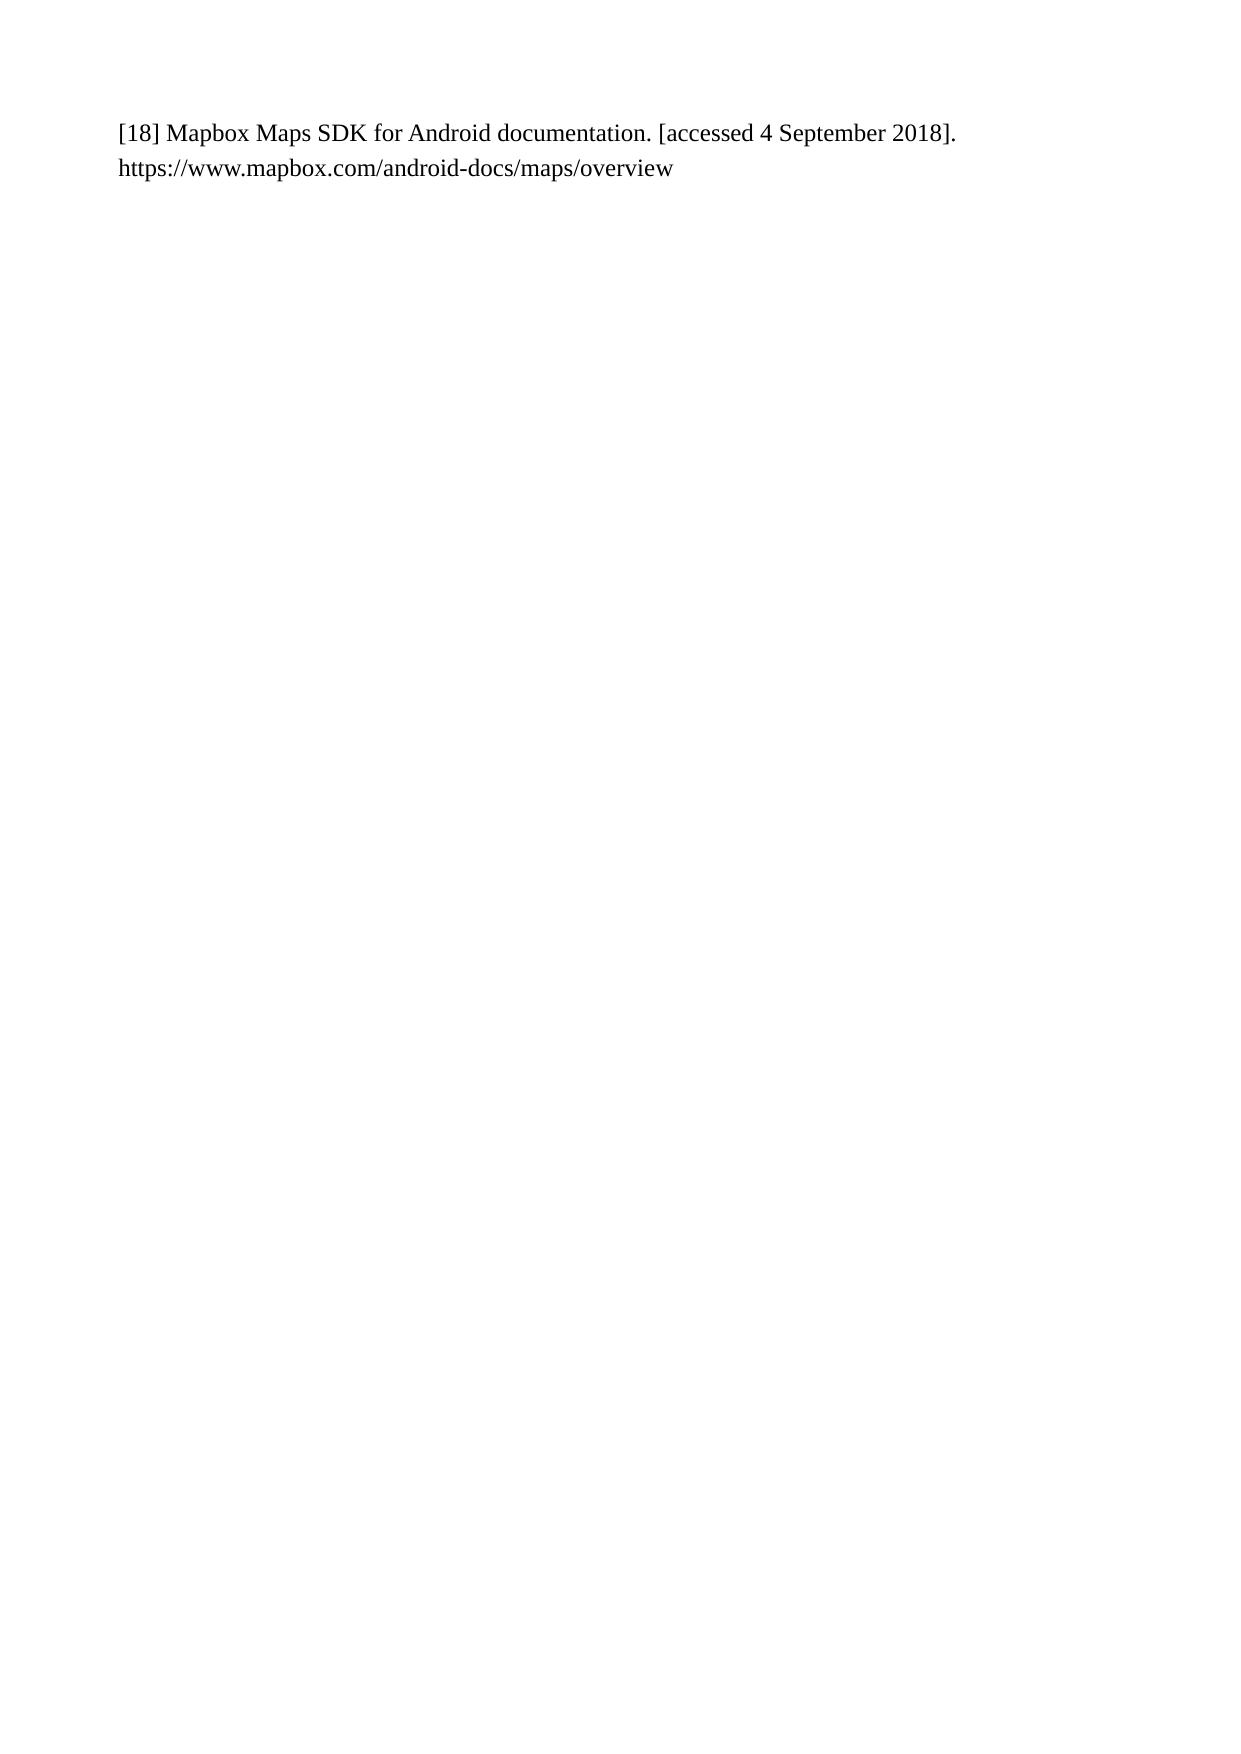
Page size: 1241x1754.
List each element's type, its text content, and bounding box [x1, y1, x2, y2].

text [18] Mapbox Maps SDK for Android documentation. [accessed 4 September 2018]. https://www.mapbox.com/android-docs/maps/overview [118, 118, 1122, 181]
